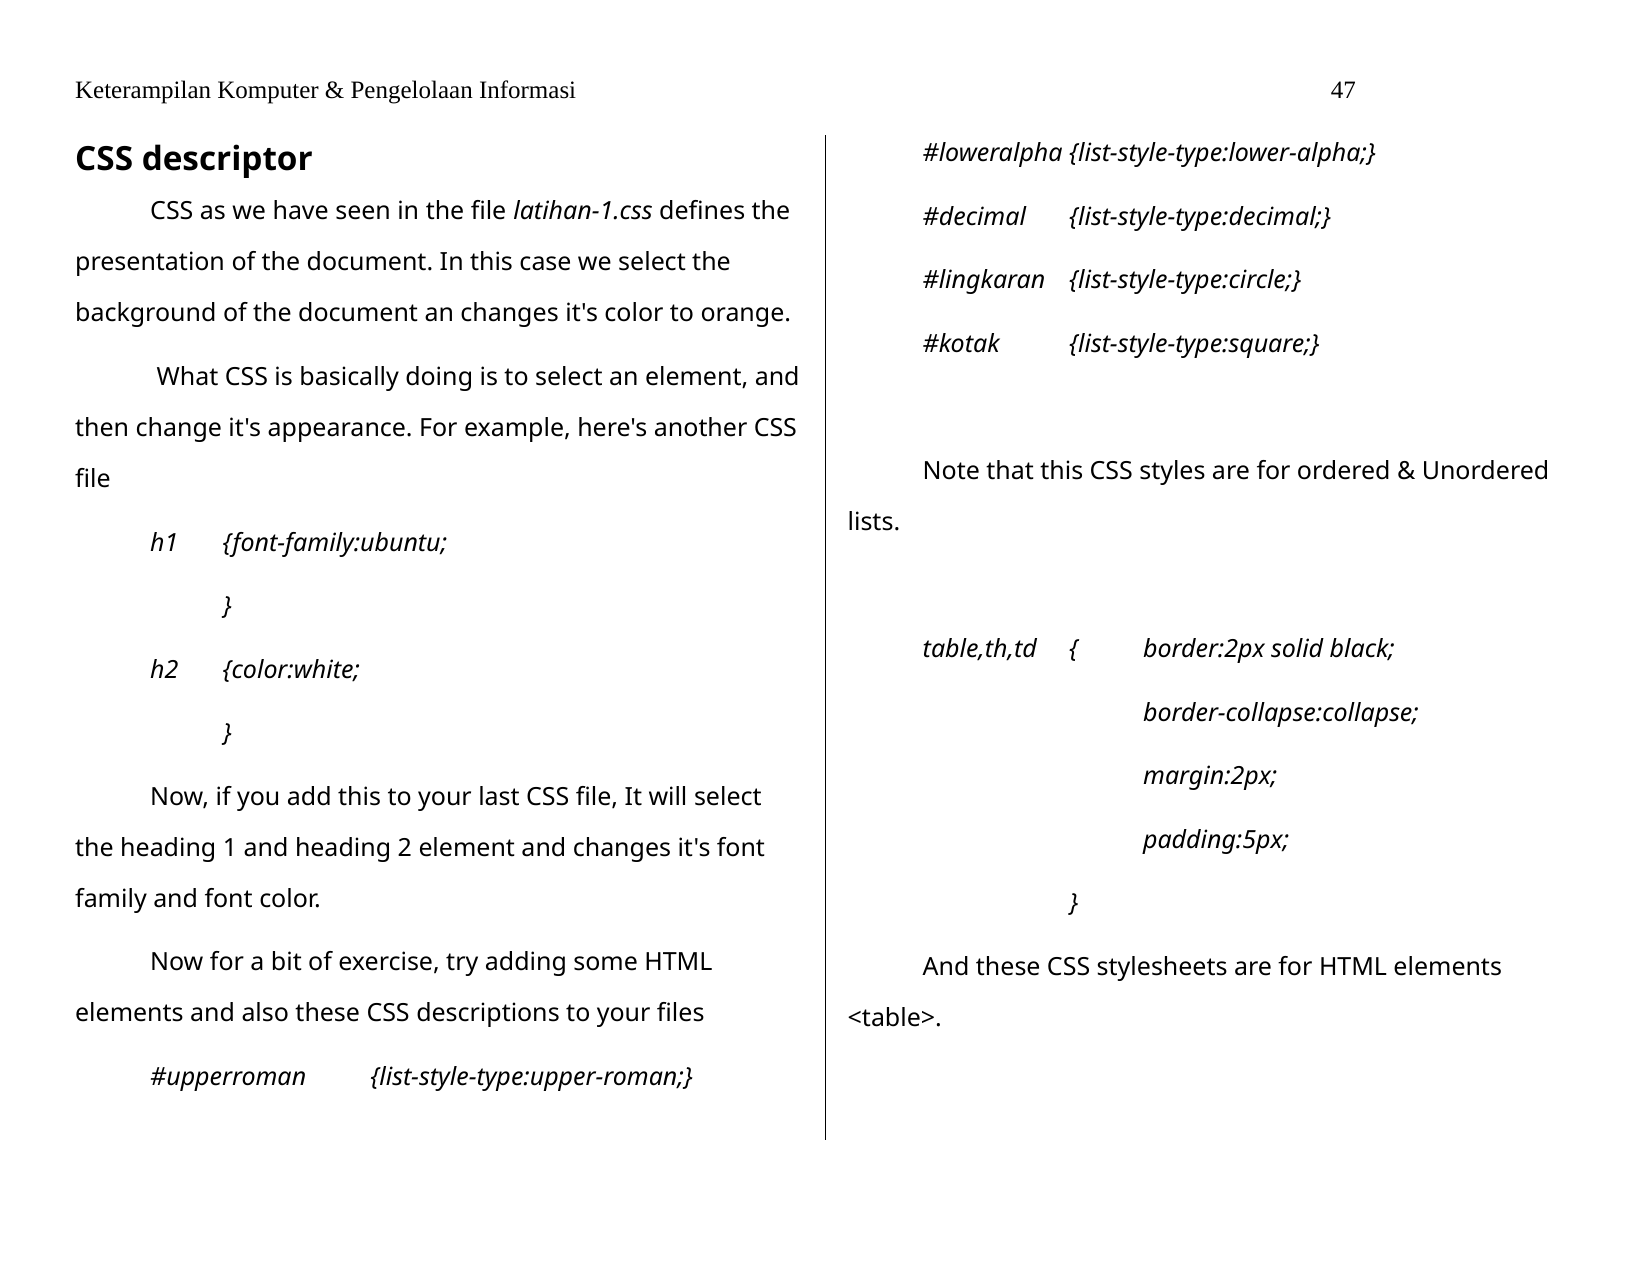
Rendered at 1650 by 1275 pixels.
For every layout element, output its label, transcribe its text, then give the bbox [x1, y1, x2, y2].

text #decimal {list-style-type:decimal;} [847, 198, 1575, 233]
text What CSS is basically doing is to select an element, and then change it's appearance. For example, here's another CSS file [75, 358, 802, 495]
text border-collapse:collapse; [847, 694, 1575, 728]
text h2 {color:white; [75, 651, 802, 685]
text Note that this CSS styles are for ordered & Unordered lists. [847, 453, 1575, 538]
text And these CSS stylesheets are for HTML elements <table>. [847, 948, 1575, 1034]
text padding:5px; [847, 821, 1575, 856]
subtitle CSS descriptor [75, 135, 802, 180]
text table,th,td { border:2px solid black; [847, 631, 1575, 665]
text #loweralpha {list-style-type:lower-alpha;} [847, 135, 1575, 169]
text CSS as we have seen in the file latihan-1.css defines the presentation of the document. In this case we select the background of the document an changes it's color to orange. [75, 193, 802, 329]
text h1 {font-family:ubuntu; [75, 524, 802, 558]
text Now, if you add this to your last CSS file, It will select the heading 1 and heading 2 element and changes it's font family and font color. [75, 778, 802, 914]
text Now for a bit of exercise, try adding some HTML elements and also these CSS descriptions to your files [75, 944, 802, 1029]
text #upperroman {list-style-type:upper-roman;} [75, 1058, 802, 1093]
text } [75, 715, 802, 749]
text #lingkaran {list-style-type:circle;} [847, 262, 1575, 296]
text } [847, 885, 1575, 919]
text } [75, 588, 802, 622]
text margin:2px; [847, 758, 1575, 792]
text #kotak {list-style-type:square;} [847, 326, 1575, 360]
